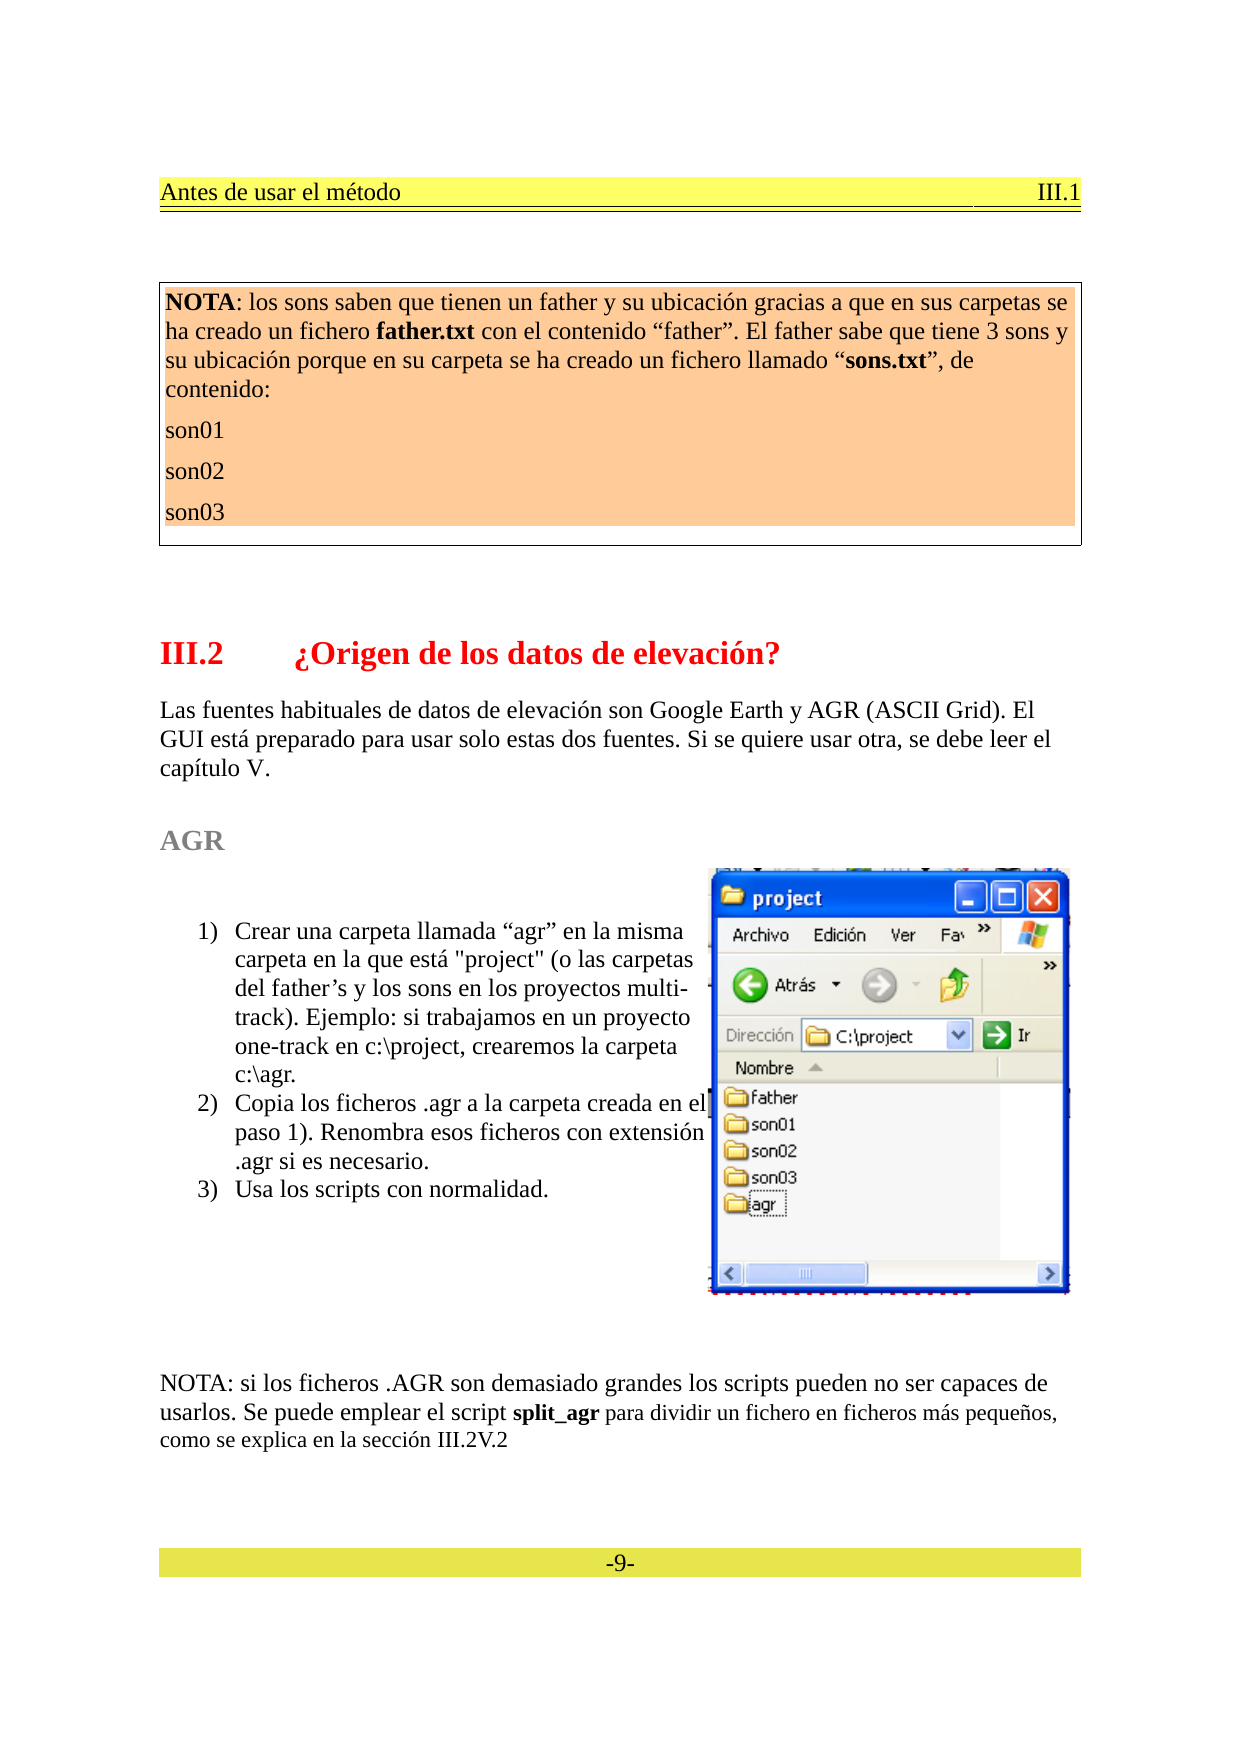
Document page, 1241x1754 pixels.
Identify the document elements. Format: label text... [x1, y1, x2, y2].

list Usa los scripts con normalidad. [197, 1174, 707, 1203]
list Crear una carpeta llamada “agr” en la misma carpeta en la que está "project" (o las carpetas del father’s y los sons en los proyectos multi-track). Ejemplo: si trabajamos en un proyecto one-track en c:\project, crearemos la carpeta c:\agr. [197, 916, 707, 1088]
subtitle ¿Origen de los datos de elevación? [159, 633, 1081, 671]
table_header NOTA: los sons saben que tienen un father y su ubicación gracias a que en sus carpetas se ha creado un fichero father.txt con el contenido “father”. El father sabe que tiene 3 sons y su ubicación porque en su carpeta se ha creado un fichero llamado “sons.txt”, de contenido: son01 son02 son03 [160, 283, 1081, 544]
list Copia los ficheros .agr a la carpeta creada en el paso 1). Renombra esos ficheros con extensión .agr si es necesario. [197, 1088, 707, 1174]
subtitle AGR [159, 823, 1081, 857]
text Las fuentes habituales de datos de elevación son Google Earth y AGR (ASCII Grid). El GUI está preparado para usar solo estas dos fuentes. Si se quiere usar otra, se debe leer el capítulo V. [159, 695, 1081, 781]
picture [707, 868, 1071, 1295]
text NOTA: si los ficheros .AGR son demasiado grandes los scripts pueden no ser capaces de usarlos. Se puede emplear el script split_agr para dividir un fichero en ficheros más pequeños, como se explica en la sección V.2 [159, 1368, 1081, 1452]
